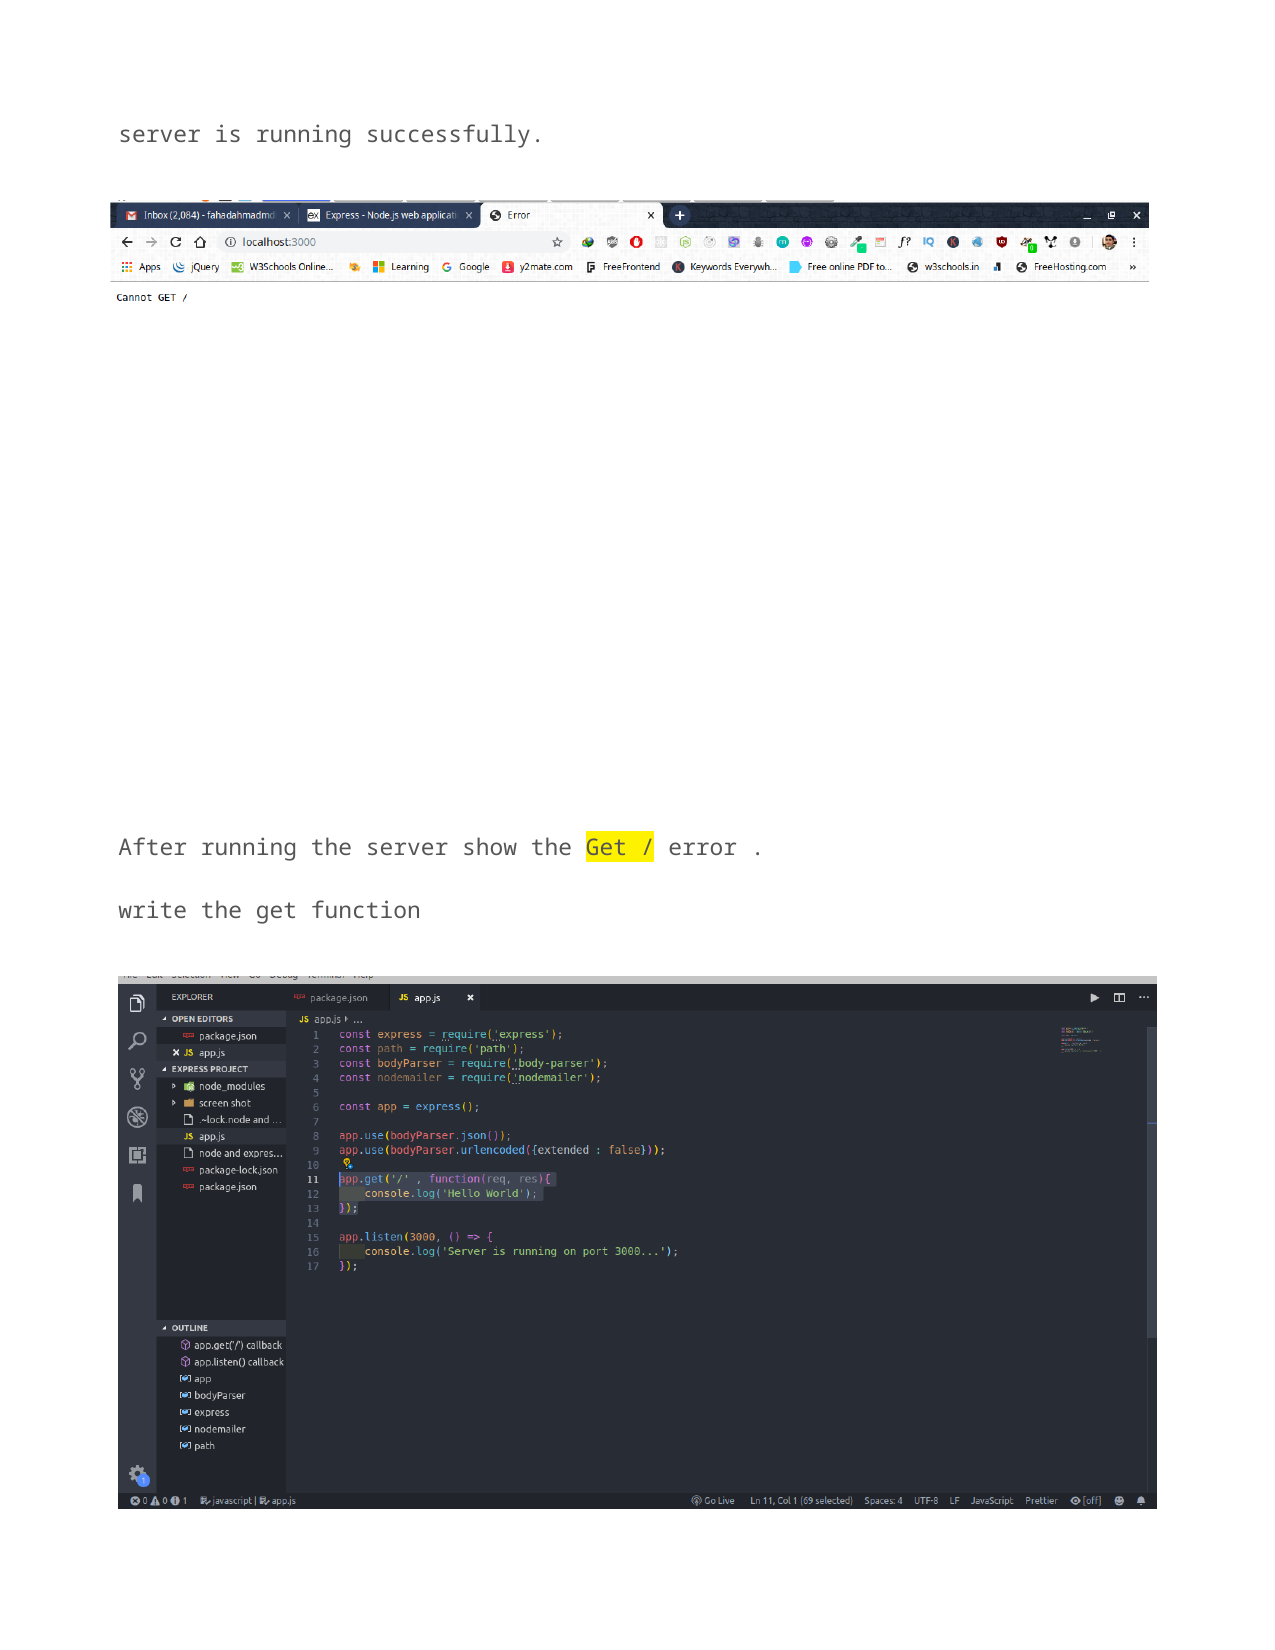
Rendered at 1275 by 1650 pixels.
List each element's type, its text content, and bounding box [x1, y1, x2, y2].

text server is running successfully. [118, 118, 1157, 149]
text After running the server show the Get / error . [118, 831, 1157, 862]
picture [110, 200, 1149, 676]
text write the get function [118, 894, 1157, 925]
picture [118, 976, 1157, 1509]
